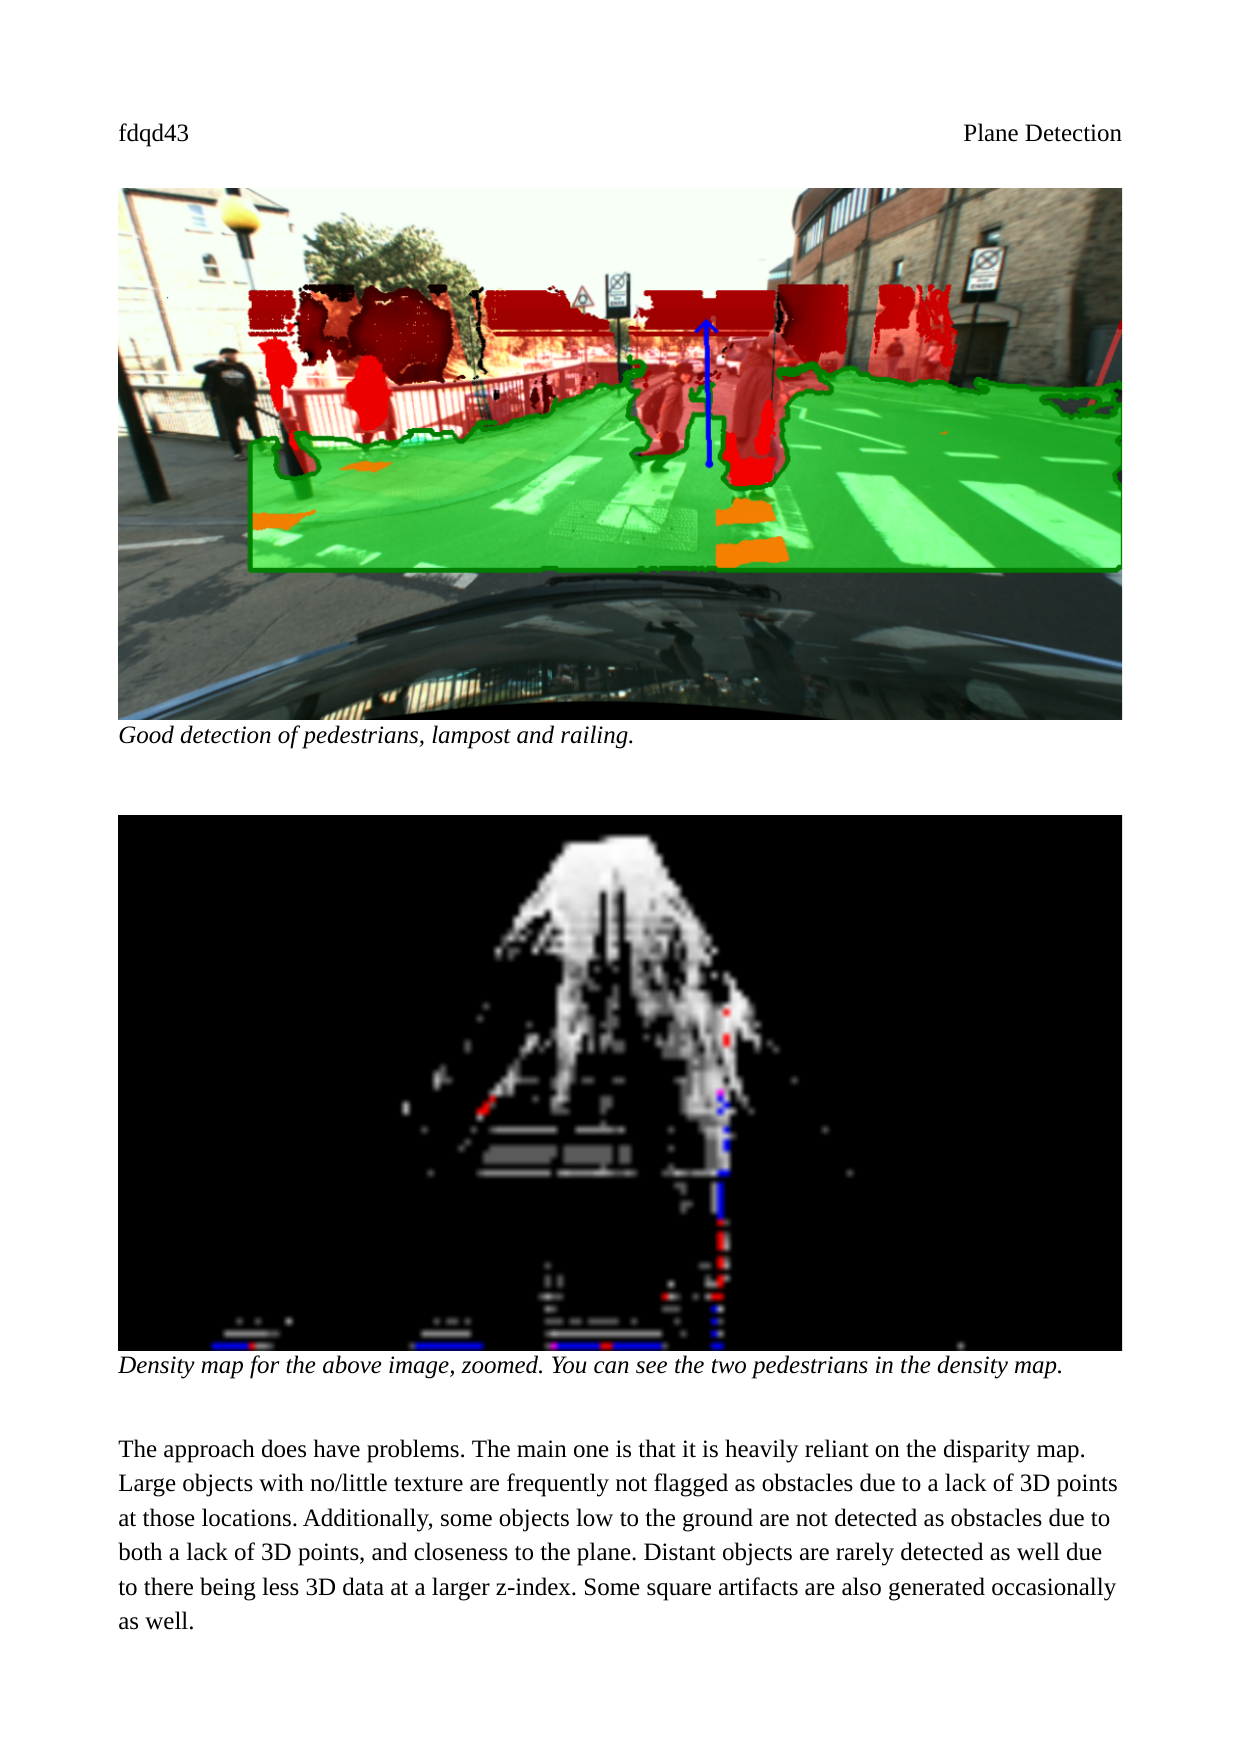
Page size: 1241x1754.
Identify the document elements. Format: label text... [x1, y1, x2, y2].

picture [118, 815, 1123, 1351]
text Density map for the above image, zoomed. You can see the two pedestrians in the density map. [118, 1351, 1122, 1379]
text Good detection of pedestrians, lampost and railing. [118, 720, 1122, 748]
text The approach does have problems. The main one is that it is heavily reliant on the disparity map. Large objects with no/little texture are frequently not flagged as obstacles due to a lack of 3D points at those locations. Additionally, some objects low to the ground are not detected as obstacles due to both a lack of 3D points, and closeness to the plane. Distant objects are rarely detected as well due to there being less 3D data at a larger z-index. Some square artifacts are also generated occasionally as well. [118, 1434, 1122, 1635]
picture [118, 188, 1123, 720]
